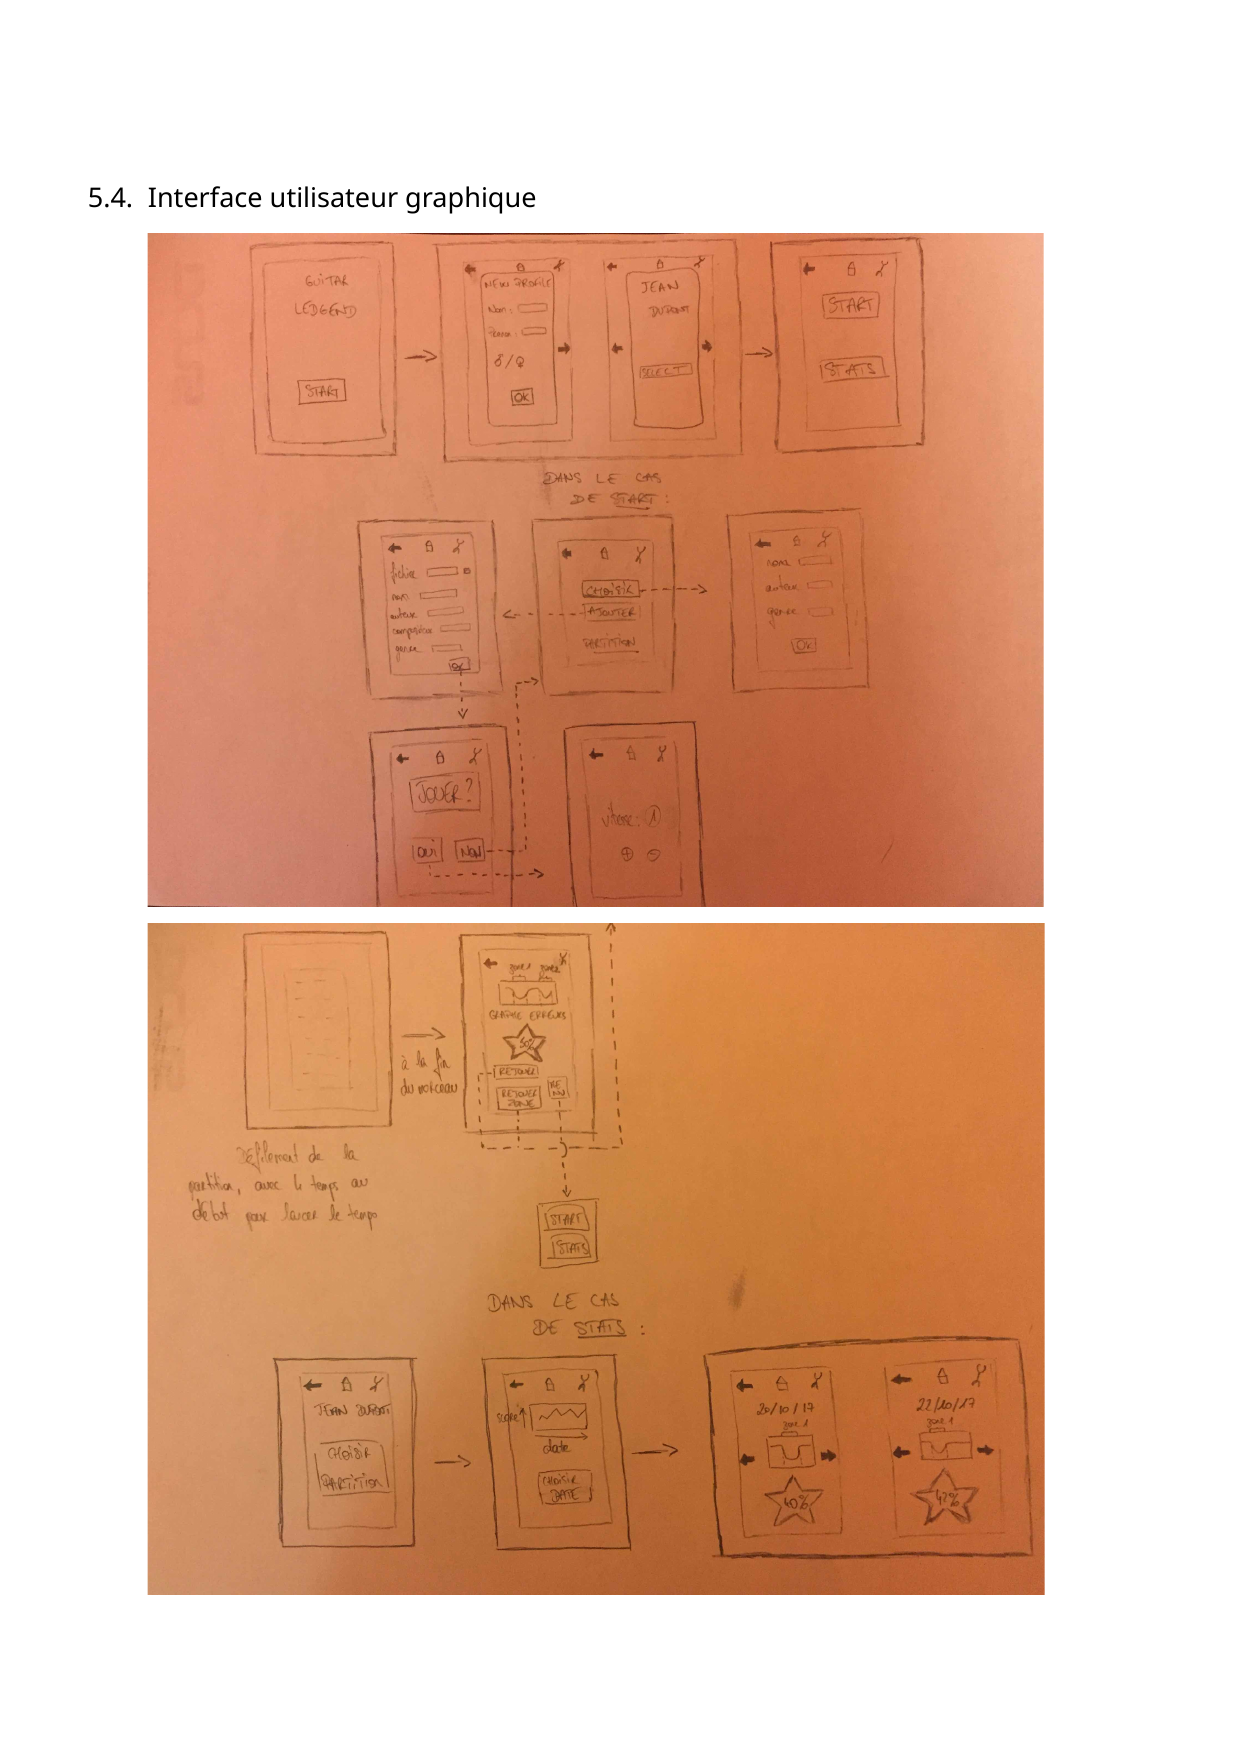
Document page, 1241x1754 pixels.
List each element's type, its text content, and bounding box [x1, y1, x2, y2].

subtitle Interface utilisateur graphique [88, 179, 1093, 216]
